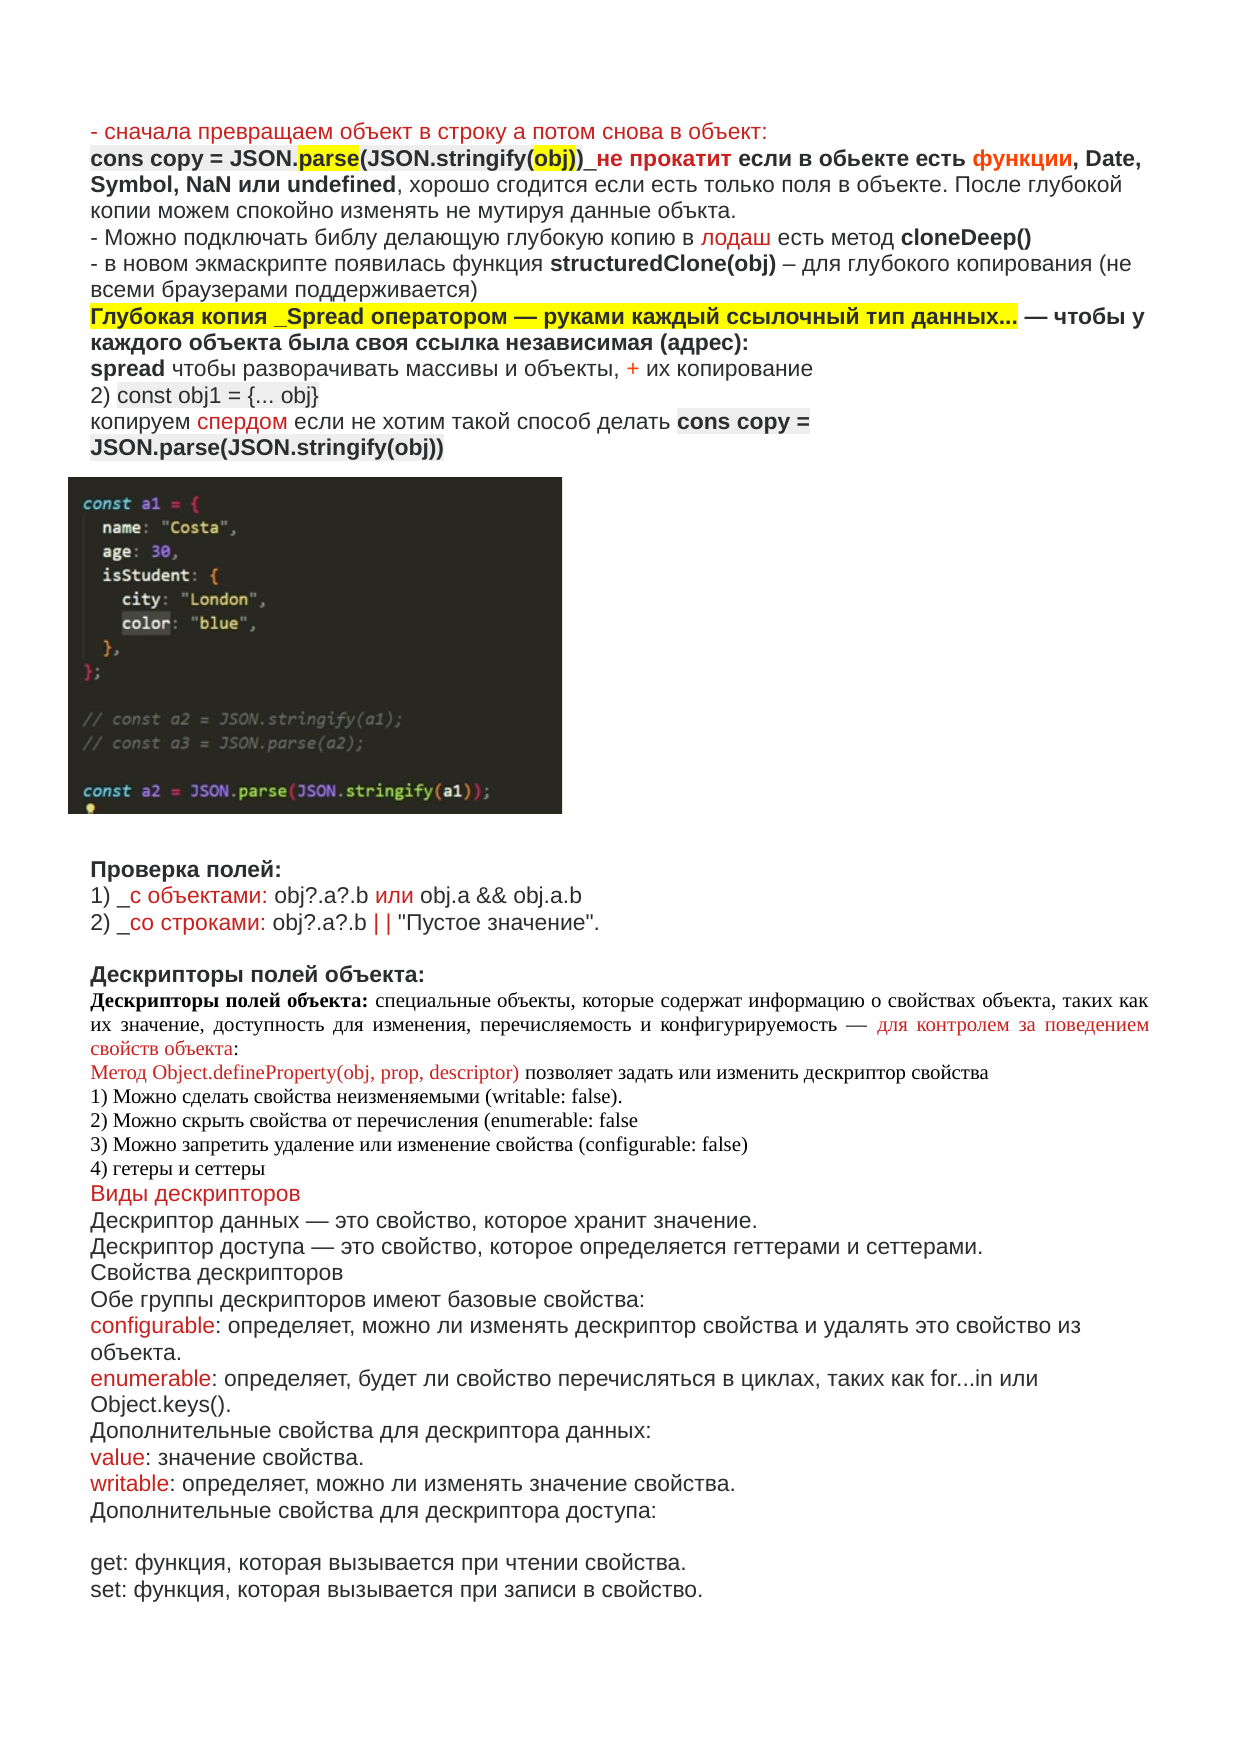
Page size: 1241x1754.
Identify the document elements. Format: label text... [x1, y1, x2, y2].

text Дескрипторы полей объекта: [90, 961, 1150, 988]
text cons copy = JSON.parse(JSON.stringify(obj))_не прокатит если в обьекте есть функции, Date, Symbol, NaN или undefined, хорошо сгодится если есть только поля в объекте. После глубокой копии можем спокойно изменять не мутируя данные объкта. [90, 144, 1150, 223]
text 2) _со строками: obj?.a?.b | | "Пустое значение". [90, 909, 1150, 935]
text Дескрипторы полей объекта: специальные объекты, которые содержат информацию о свойствах объекта, таких как их значение, доступность для изменения, перечисляемость и конфигурируемость — для контролем за поведением свойств объекта: [90, 988, 1150, 1060]
text 2) const obj1 = {... obj} [90, 382, 1150, 408]
text копируем спердом если не хотим такой способ делать cons copy = JSON.parse(JSON.stringify(obj)) [90, 408, 1150, 461]
text - Можно подключать библу делающую глубокую копию в лодаш есть метод cloneDeep() [90, 223, 1150, 250]
text - сначала превращаем объект в строку а потом снова в объект: [90, 118, 1150, 144]
text Проверка полей: [90, 856, 1150, 882]
text Виды дескрипторов Дескриптор данных — это свойство, которое хранит значение. Дескриптор доступа — это свойство, которое определяется геттерами и сеттерами. Свойства дескрипторов Обе группы дескрипторов имеют базовые свойства: configurable: определяет, можно ли изменять дескриптор свойства и удалять это свойство из объекта. enumerable: определяет, будет ли свойство перечисляться в циклах, таких как for...in или Object.keys(). Дополнительные свойства для дескриптора данных: value: значение свойства. writable: определяет, можно ли изменять значение свойства. Дополнительные свойства для дескриптора доступа: get: функция, которая вызывается при чтении свойства. set: функция, которая вызывается при записи в свойство. [90, 1180, 1150, 1602]
text 1) Можно сделать свойства неизменяемыми (writable: false). [90, 1084, 1150, 1108]
text 3) Можно запретить удаление или изменение свойства (configurable: false) [90, 1132, 1150, 1156]
text 2) Можно скрыть свойства от перечисления (enumerable: false [90, 1108, 1150, 1132]
text Глубокая копия _Spreаd оператором — руками каждый ссылочный тип данных... — чтобы у каждого объекта была своя ссылка независимая (адрес): [90, 303, 1150, 355]
picture [68, 477, 563, 814]
text 4) гетеры и сеттеры [90, 1156, 1150, 1180]
text Метод Object.defineProperty(obj, prop, descriptor) позволяет задать или изменить дескриптор свойства [90, 1060, 1150, 1084]
text spread чтобы разворачивать массивы и объекты, + их копирование [90, 355, 1150, 382]
text - в новом экмаскрипте появилась функция structuredClone(obj) – для глубокого копирования (не всеми браузерами поддерживается) [90, 250, 1150, 303]
text 1) _с объектами: obj?.a?.b или obj.a && obj.a.b [90, 882, 1150, 909]
